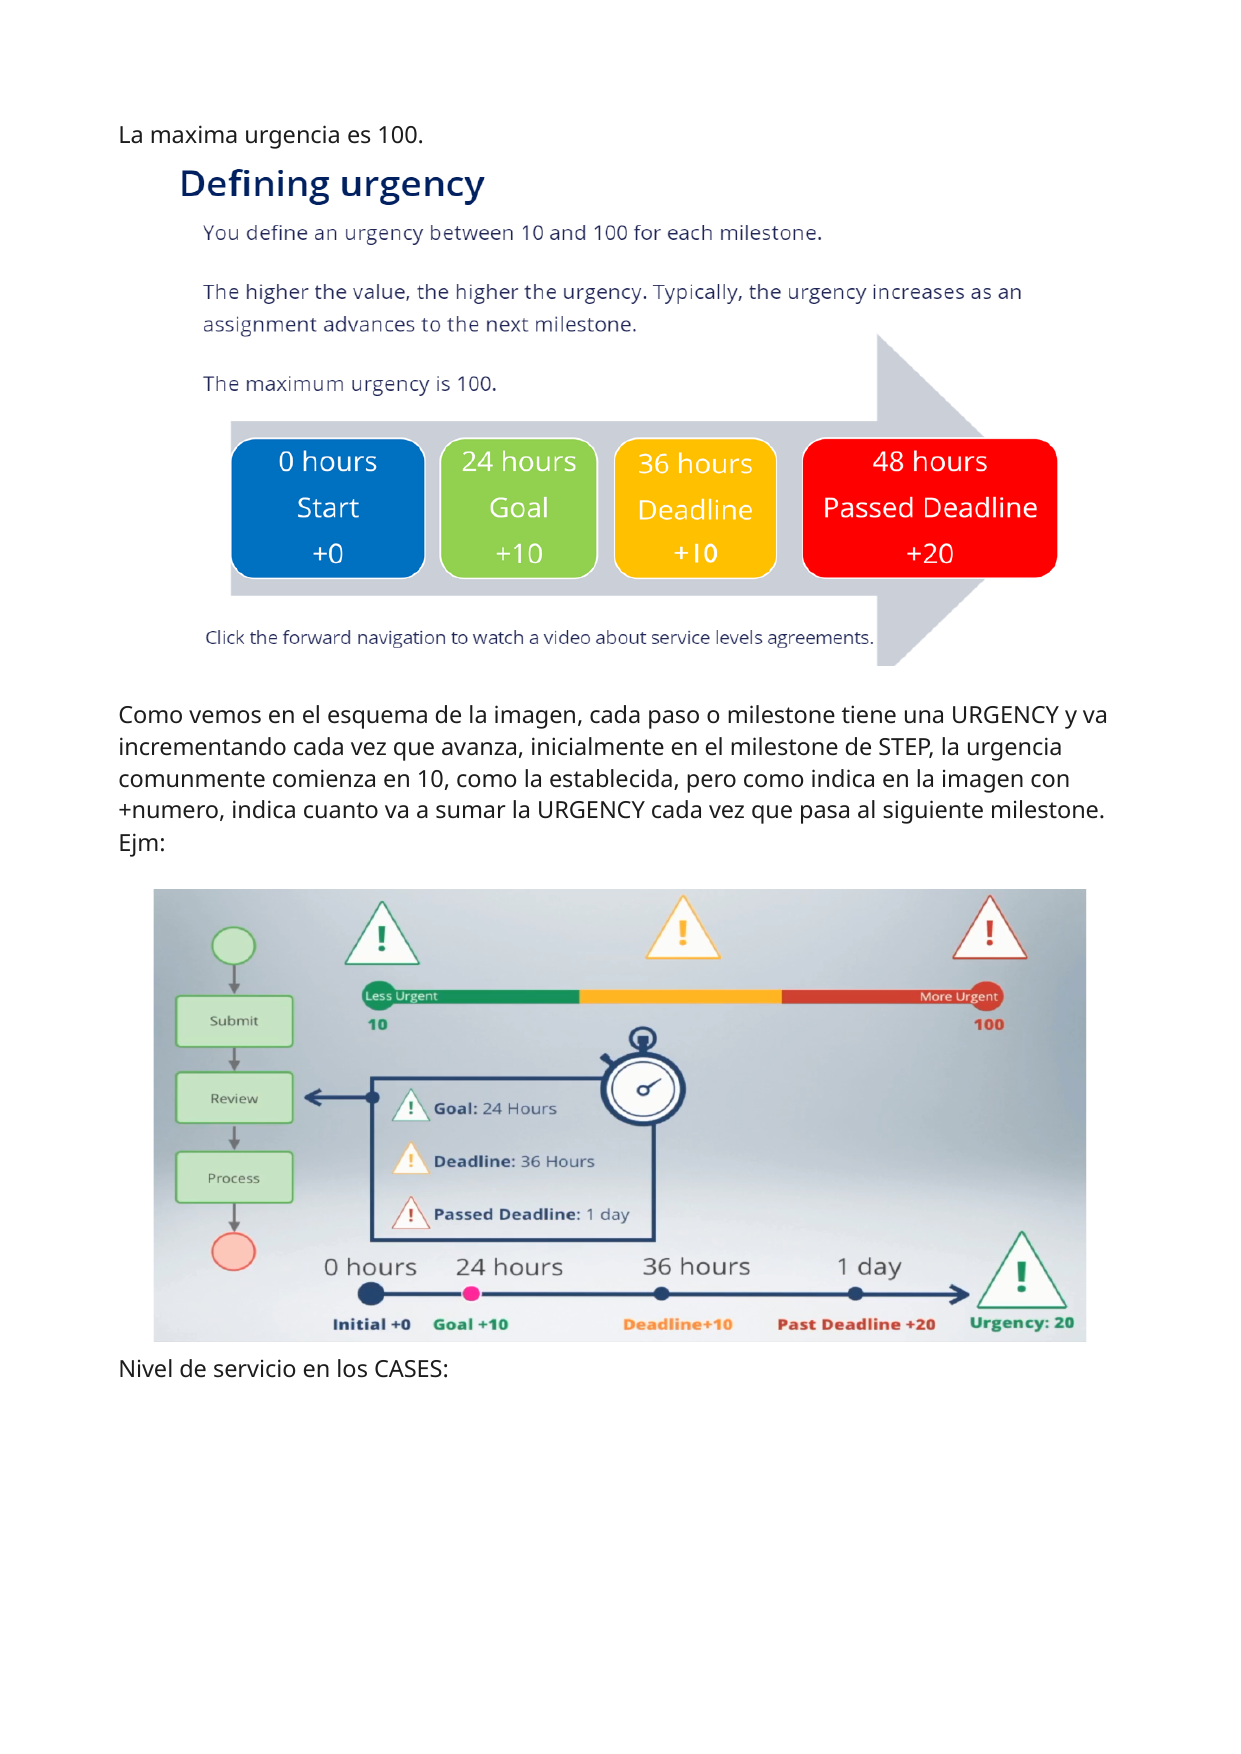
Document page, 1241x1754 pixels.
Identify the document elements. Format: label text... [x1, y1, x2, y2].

text La maxima urgencia es 100. [118, 118, 1122, 150]
text Nivel de servicio en los CASES: [118, 1250, 1122, 1384]
text Como vemos en el esquema de la imagen, cada paso o milestone tiene una URGENCY y va incrementando cada vez que avanza, inicialmente en el milestone de STEP, la urgencia comunmente comienza en 10, como la establecida, pero como indica en la imagen con +numero, indica cuanto va a sumar la URGENCY cada vez que pasa al siguiente milestone. [118, 698, 1122, 826]
text Ejm: [118, 826, 1122, 858]
